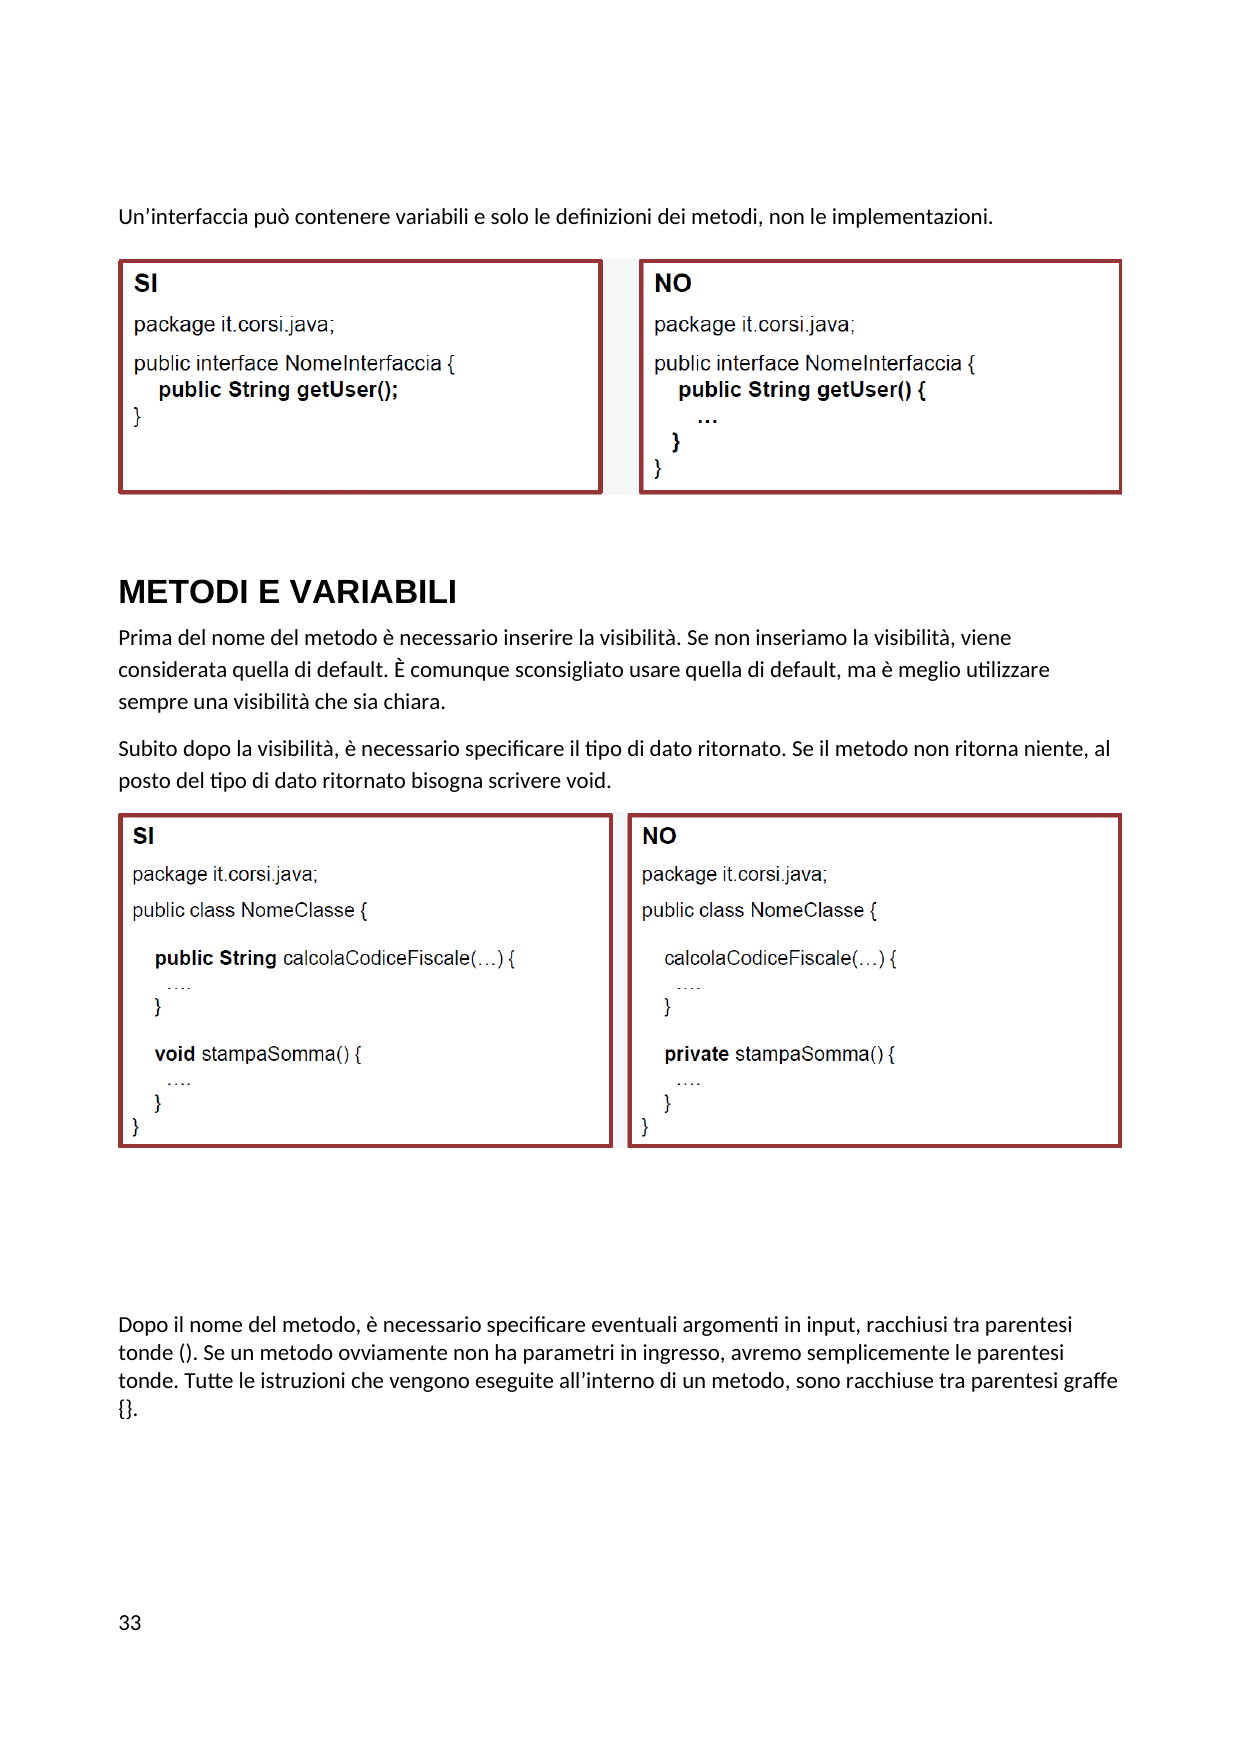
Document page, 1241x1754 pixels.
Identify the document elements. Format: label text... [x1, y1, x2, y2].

text Prima del nome del metodo è necessario inserire la visibilità. Se non inseriamo la visibilità, viene considerata quella di default. È comunque sconsigliato usare quella di default, ma è meglio utilizzare sempre una visibilità che sia chiara. [118, 623, 1122, 715]
text Dopo il nome del metodo, è necessario specificare eventuali argomenti in input, racchiusi tra parentesi tonde (). Se un metodo ovviamente non ha parametri in ingresso, avremo semplicemente le parentesi tonde. Tutte le istruzioni che vengono eseguite all’interno di un metodo, sono racchiuse tra parentesi graffe {}. [118, 1310, 1122, 1422]
text Un’interfaccia può contenere variabili e solo le definizioni dei metodi, non le implementazioni. [118, 202, 1122, 230]
text Subito dopo la visibilità, è necessario specificare il tipo di dato ritornato. Se il metodo non ritorna niente, al posto del tipo di dato ritornato bisogna scrivere void. [118, 734, 1122, 794]
picture [118, 258, 1123, 495]
picture [118, 812, 1123, 1148]
subtitle METODI E VARIABILI [118, 572, 1122, 610]
